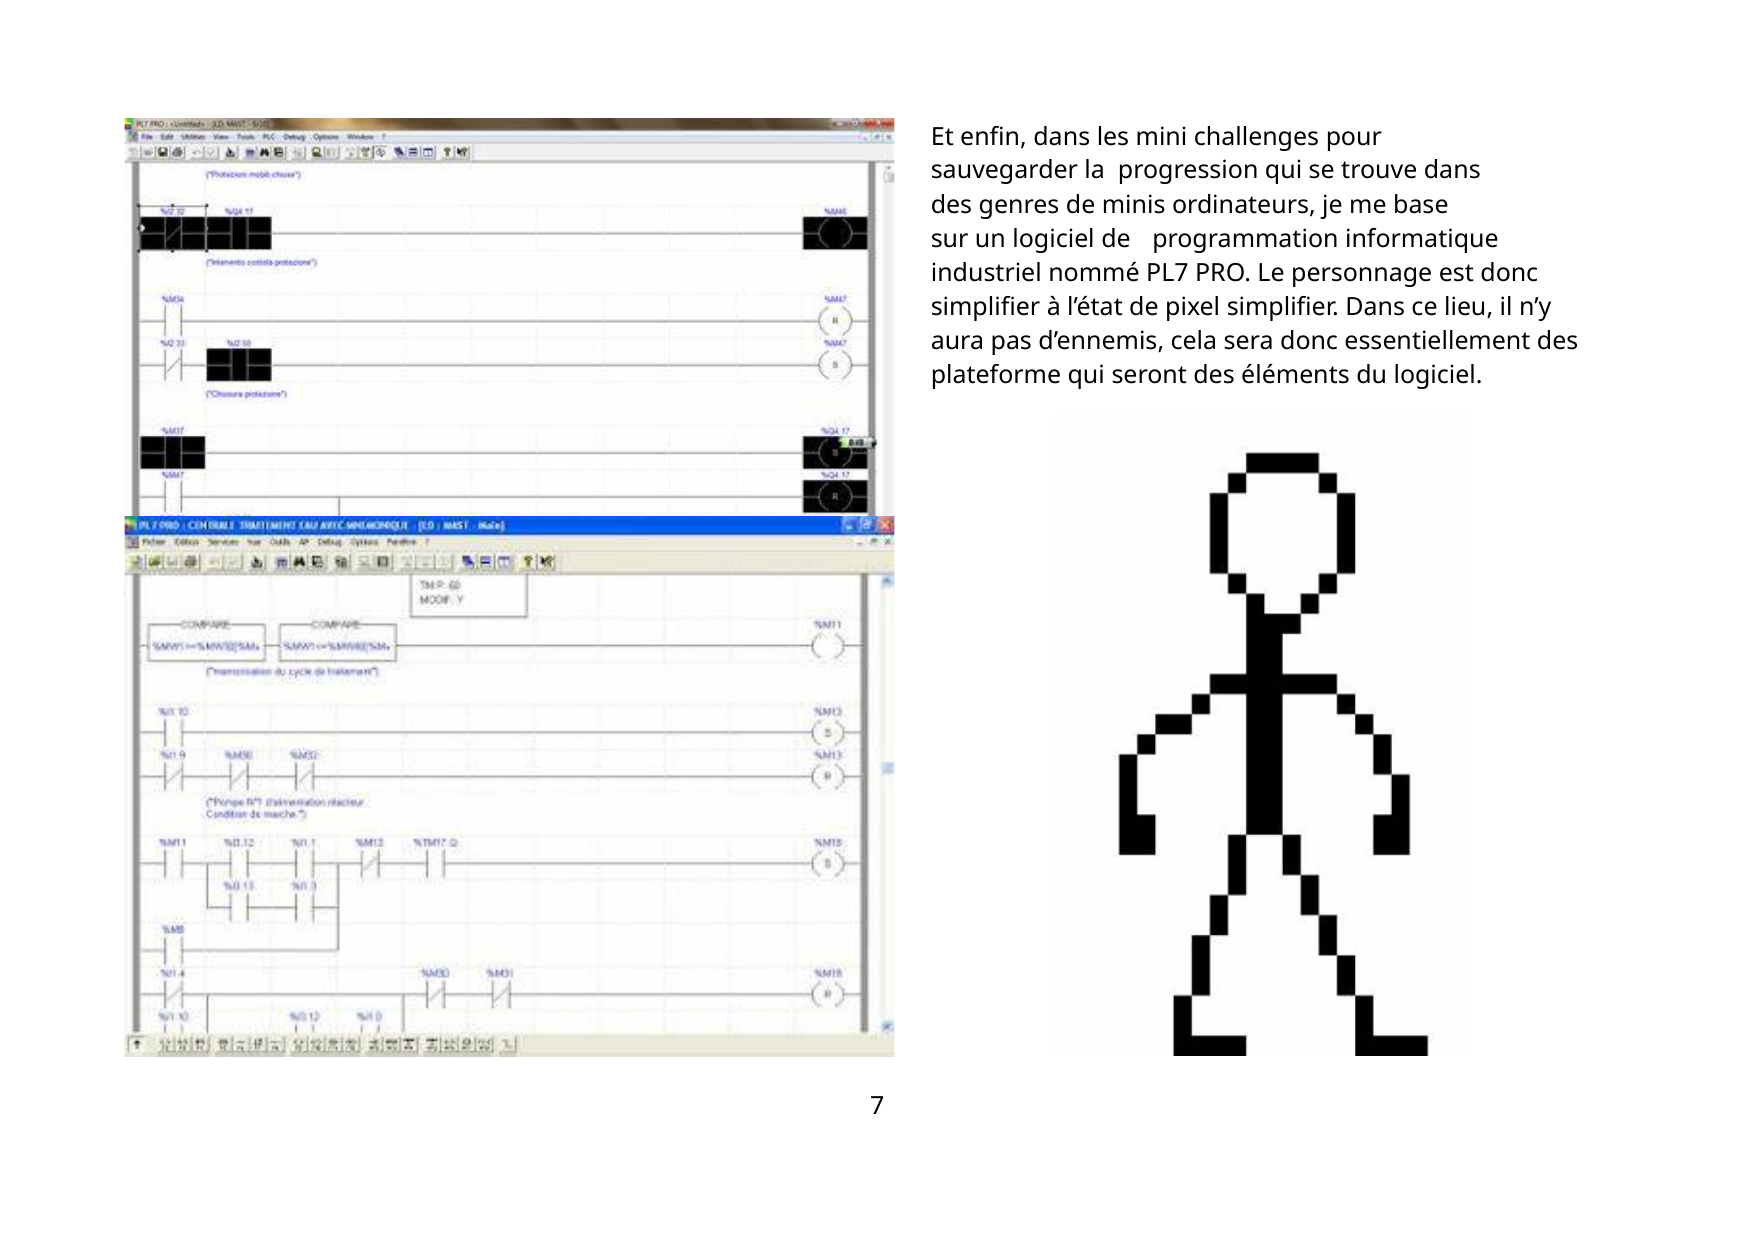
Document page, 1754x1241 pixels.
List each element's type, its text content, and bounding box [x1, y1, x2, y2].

picture [124, 118, 895, 1057]
picture [1051, 413, 1473, 1056]
text Et enfin, dans les mini challenges pour sauvegarder la progression qui se trouve dans des genres de minis ordinateurs, je me base sur un logiciel de programmation informatique industriel nommé PL7 PRO. Le personnage est donc simplifier à l’état de pixel simplifier. Dans ce lieu, il n’y aura pas d’ennemis, cela sera donc essentiellement des plateforme qui seront des éléments du logiciel. [895, 118, 1636, 391]
